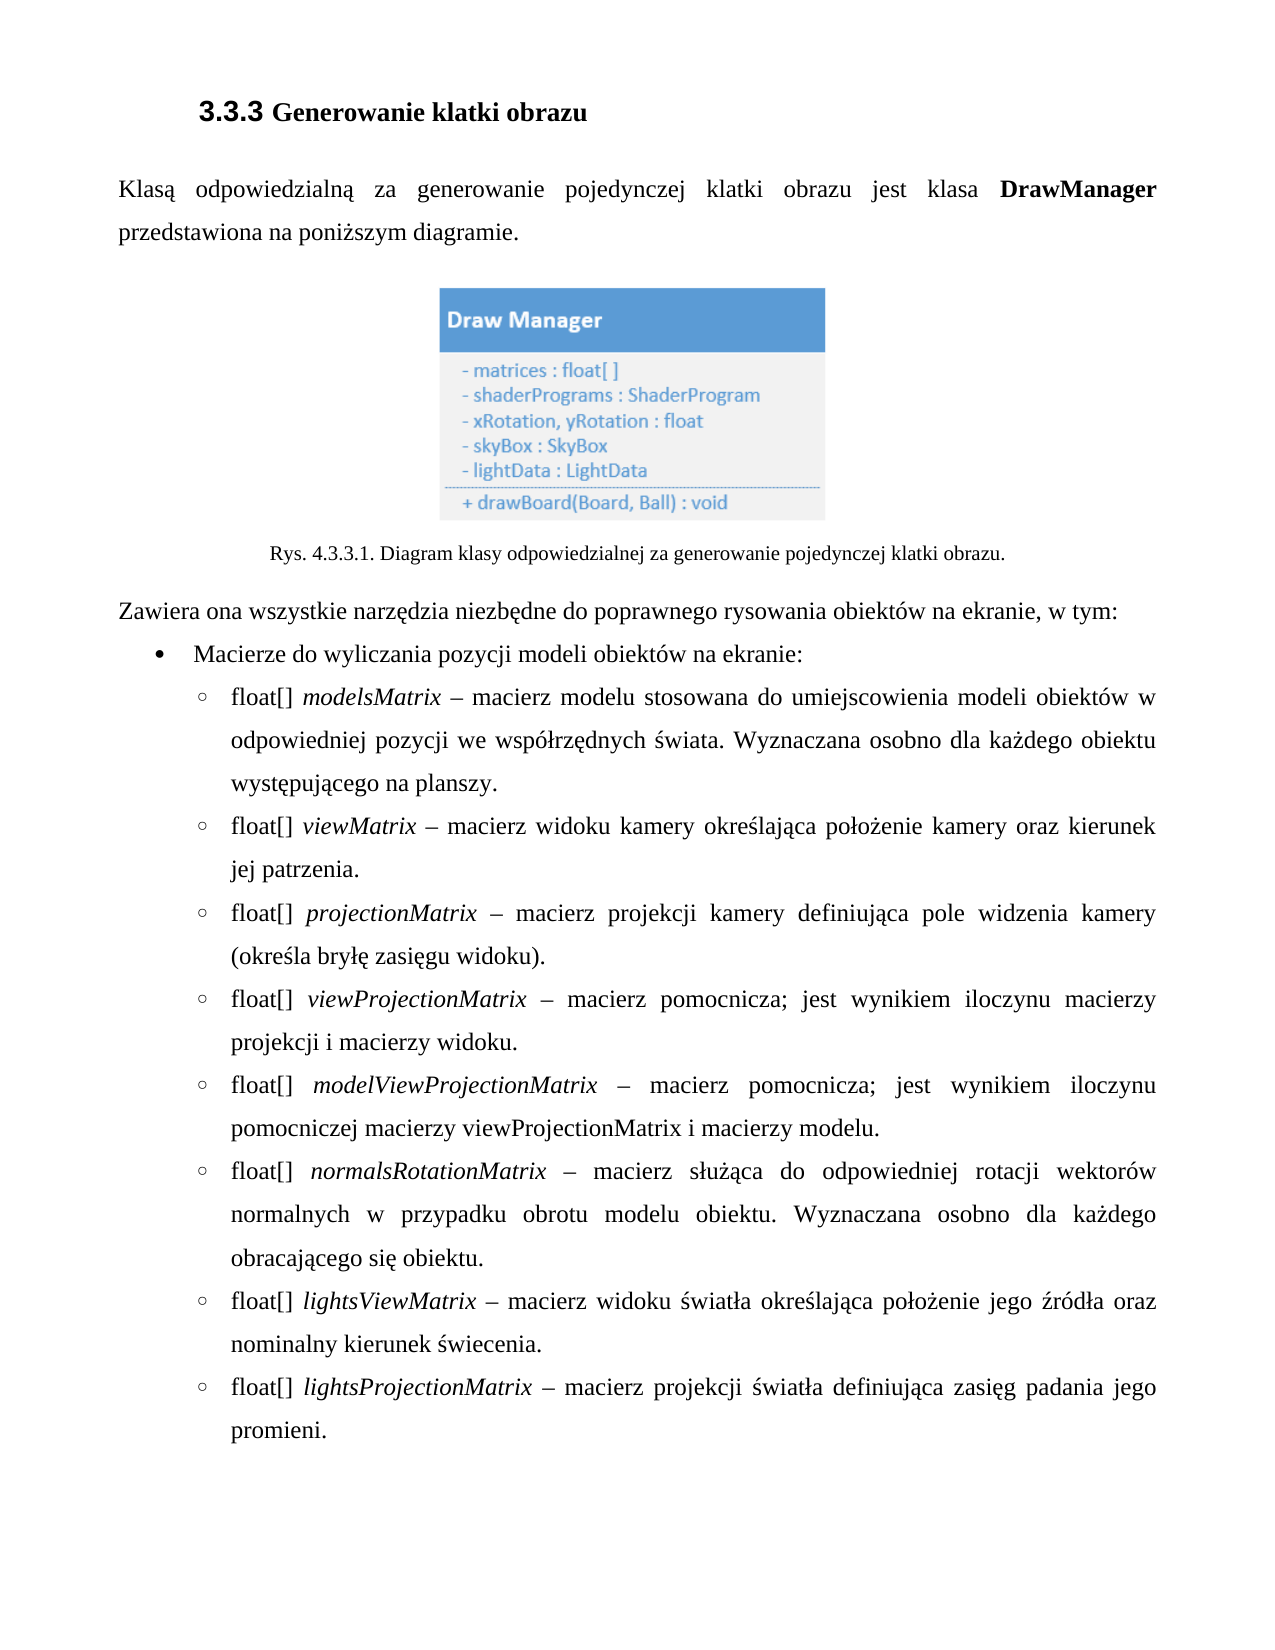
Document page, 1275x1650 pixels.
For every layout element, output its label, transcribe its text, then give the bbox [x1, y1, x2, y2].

list float[] viewMatrix – macierz widoku kamery określająca położenie kamery oraz kierunek jej patrzenia. [193, 811, 1157, 883]
subtitle Generowanie klatki obrazu [191, 94, 1157, 128]
list float[] modelViewProjectionMatrix – macierz pomocnicza; jest wynikiem iloczynu pomocniczej macierzy viewProjectionMatrix i macierzy modelu. [193, 1070, 1157, 1142]
list float[] normalsRotationMatrix – macierz służąca do odpowiedniej rotacji wektorów normalnych w przypadku obrotu modelu obiektu. Wyznaczana osobno dla każdego obracającego się obiektu. [193, 1156, 1157, 1271]
list float[] lightsProjectionMatrix – macierz projekcji światła definiująca zasięg padania jego promieni. [193, 1372, 1157, 1444]
list Macierze do wyliczania pozycji modeli obiektów na ekranie: [156, 639, 1157, 668]
list float[] lightsViewMatrix – macierz widoku światła określająca położenie jego źródła oraz nominalny kierunek świecenia. [193, 1286, 1157, 1358]
text Rys. 4.3.3.1. Diagram klasy odpowiedzialnej za generowanie pojedynczej klatki obrazu. [118, 541, 1157, 565]
list float[] modelsMatrix – macierz modelu stosowana do umiejscowienia modeli obiektów w odpowiedniej pozycji we współrzędnych świata. Wyznaczana osobno dla każdego obiektu występującego na planszy. [193, 682, 1157, 797]
text Zawiera ona wszystkie narzędzia niezbędne do poprawnego rysowania obiektów na ekranie, w tym: [118, 596, 1157, 624]
picture [415, 261, 860, 539]
list float[] projectionMatrix – macierz projekcji kamery definiująca pole widzenia kamery (określa bryłę zasięgu widoku). [193, 898, 1157, 969]
text Klasą odpowiedzialną za generowanie pojedynczej klatki obrazu jest klasa DrawManager przedstawiona na poniższym diagramie. [118, 174, 1157, 246]
list float[] viewProjectionMatrix – macierz pomocnicza; jest wynikiem iloczynu macierzy projekcji i macierzy widoku. [193, 984, 1157, 1056]
